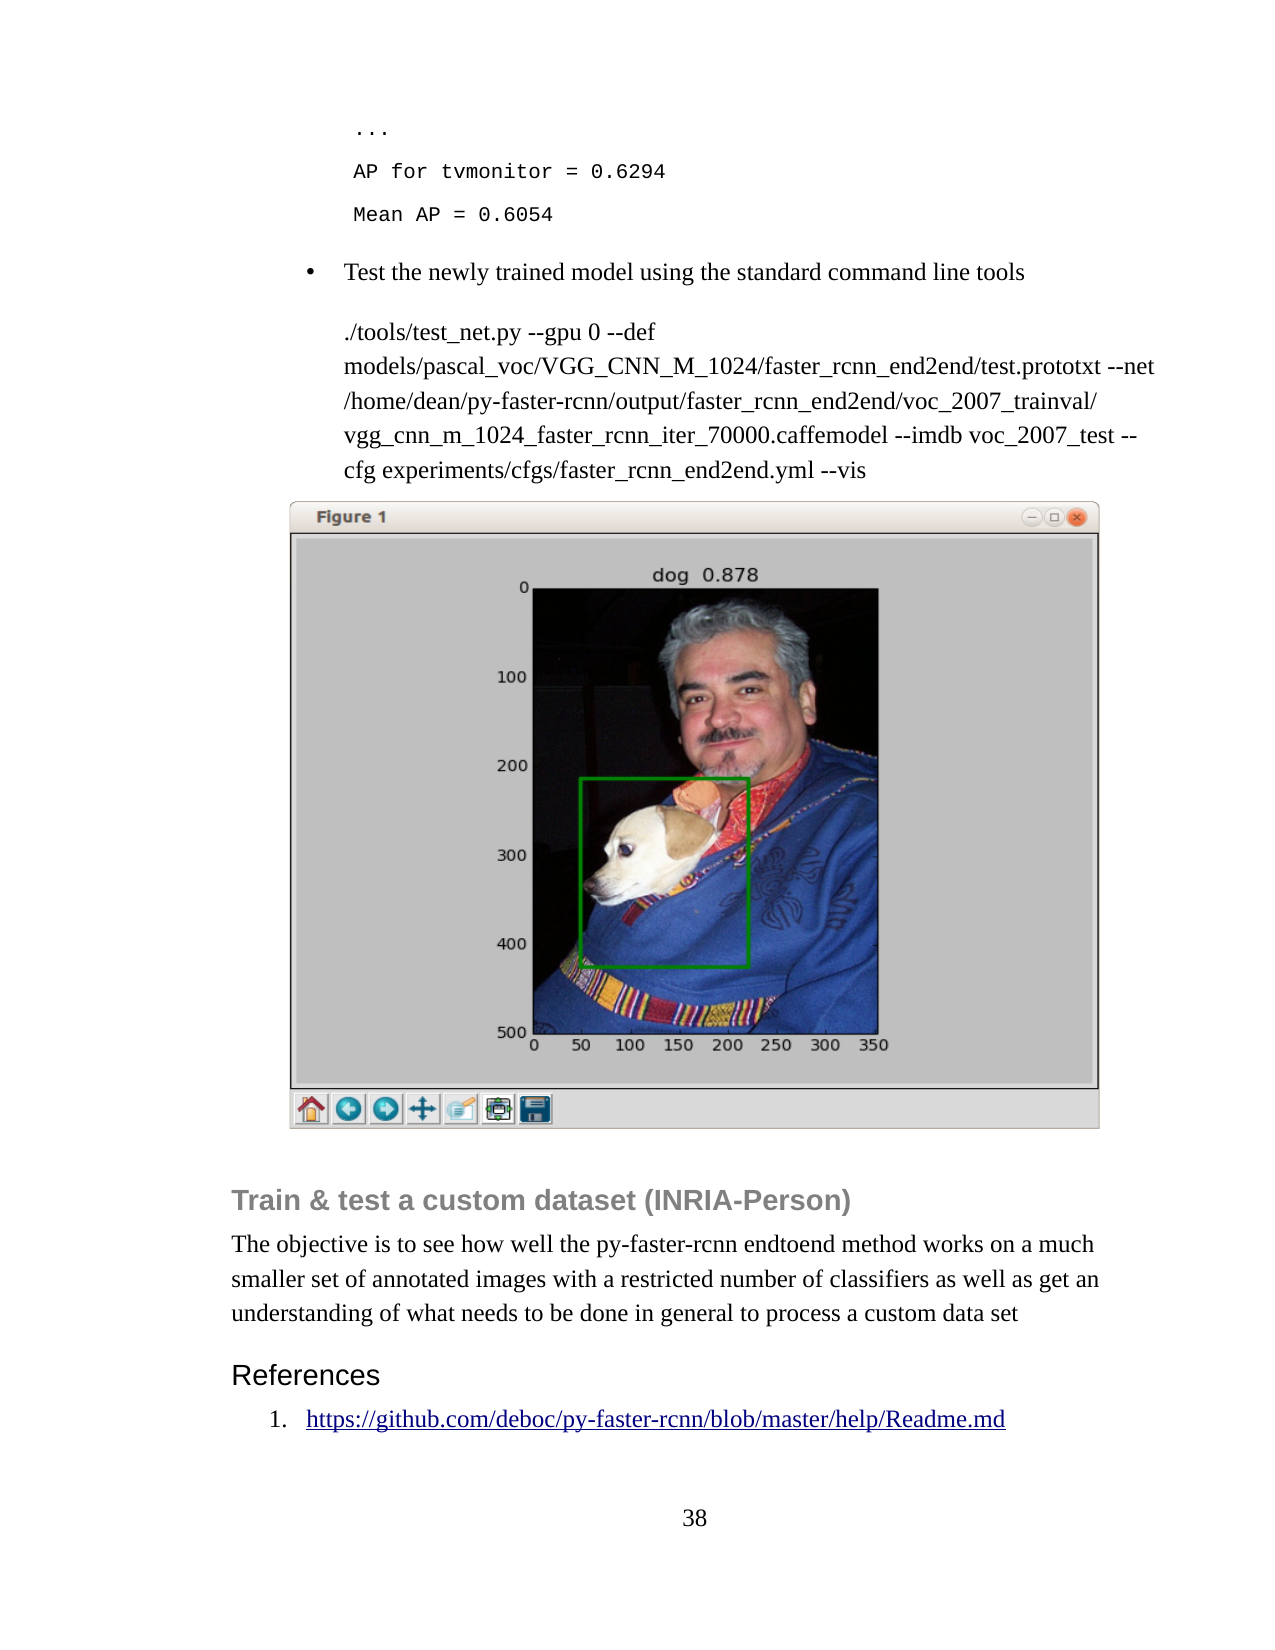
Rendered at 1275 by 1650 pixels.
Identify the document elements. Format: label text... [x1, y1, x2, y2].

subtitle Train & test a custom dataset (INRIA-Person) [231, 1183, 1158, 1217]
text The objective is to see how well the py-faster-rcnn endtoend method works on a much smaller set of annotated images with a restricted number of classifiers as well as get an understanding of what needs to be done in general to process a custom data set [231, 1229, 1158, 1327]
text ... [353, 118, 1158, 142]
list https://github.com/deboc/py-faster-rcnn/blob/master/help/Readme.md [269, 1404, 1158, 1433]
text AP for tvmonitor = 0.6294 [353, 161, 1158, 185]
picture [289, 501, 1100, 1129]
subtitle References [231, 1358, 1158, 1391]
text Mean AP = 0.6054 [353, 204, 1158, 228]
text ./tools/test_net.py --gpu 0 --def models/pascal_voc/VGG_CNN_M_1024/faster_rcnn_end2end/test.prototxt --net /home/dean/py-faster-rcnn/output/faster_rcnn_end2end/voc_2007_trainval/vgg_cnn_m_1024_faster_rcnn_iter_70000.caffemodel --imdb voc_2007_test --cfg experiments/cfgs/faster_rcnn_end2end.yml --vis [344, 317, 1158, 483]
list Test the newly trained model using the standard command line tools [306, 257, 1158, 286]
